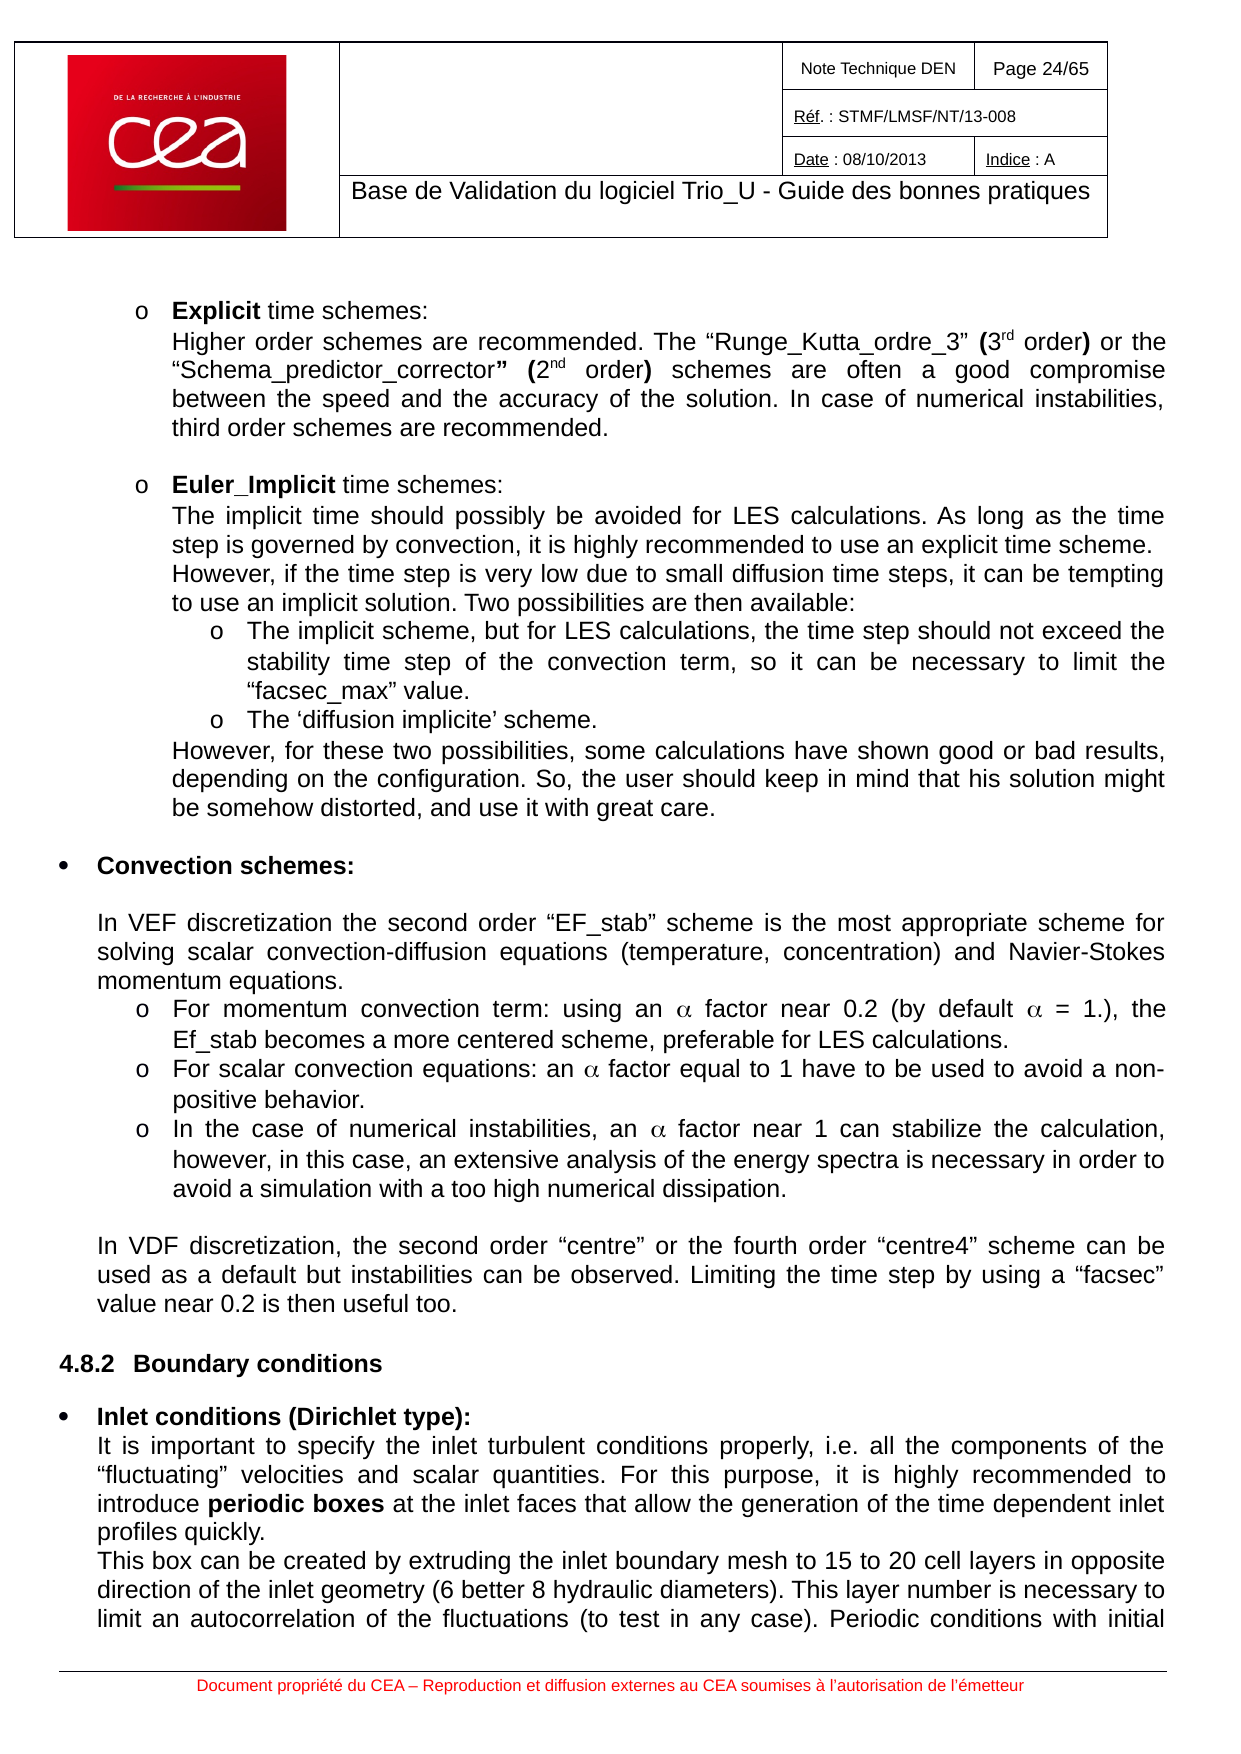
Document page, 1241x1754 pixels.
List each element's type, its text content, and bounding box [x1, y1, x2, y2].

list The ‘diffusion implicite’ scheme. [209, 705, 1167, 736]
text In VDF discretization, the second order “centre” or the fourth order “centre4” scheme can be used as a default but instabilities can be observed. Limiting the time step by using a “facsec” value near 0.2 is then useful too. [97, 1231, 1167, 1317]
list In the case of numerical instabilities, an  factor near 1 can stabilize the calculation, however, in this case, an extensive analysis of the energy spectra is necessary in order to avoid a simulation with a too high numerical dissipation. [135, 1114, 1167, 1202]
text The implicit time should possibly be avoided for LES calculations. As long as the time step is governed by convection, it is highly recommended to use an explicit time scheme. [172, 501, 1167, 559]
text Higher order schemes are recommended. The “Runge_Kutta_ordre_3” (3rd order) or the “Schema_predictor_corrector” (2nd order) schemes are often a good compromise between the speed and the accuracy of the solution. In case of numerical instabilities, third order schemes are recommended. [172, 327, 1167, 442]
list Euler_Implicit time schemes: [134, 470, 1167, 501]
list Inlet conditions (Dirichlet type): [59, 1402, 1167, 1431]
text This box can be created by extruding the inlet boundary mesh to 15 to 20 cell layers in opposite direction of the inlet geometry (6 better 8 hydraulic diameters). This layer number is necessary to limit an autocorrelation of the fluctuations (to test in any case). Periodic conditions with initial [97, 1546, 1167, 1632]
text However, if the time step is very low due to small diffusion time steps, it can be tempting to use an implicit solution. Two possibilities are then available: [172, 559, 1167, 616]
list Explicit time schemes: [134, 296, 1167, 327]
text However, for these two possibilities, some calculations have shown good or bad results, depending on the configuration. So, the user should keep in mind that his solution might be somehow distorted, and use it with great care. [172, 736, 1167, 822]
list The implicit scheme, but for LES calculations, the time step should not exceed the stability time step of the convection term, so it can be necessary to limit the “facsec_max” value. [209, 616, 1167, 705]
list Convection schemes: [59, 851, 1167, 879]
subtitle Boundary conditions [59, 1348, 1167, 1377]
picture [67, 55, 287, 231]
list For momentum convection term: using an  factor near 0.2 (by default  = 1.), the Ef_stab becomes a more centered scheme, preferable for LES calculations. [135, 994, 1167, 1054]
text It is important to specify the inlet turbulent conditions properly, i.e. all the components of the “fluctuating” velocities and scalar quantities. For this purpose, it is highly recommended to introduce periodic boxes at the inlet faces that allow the generation of the time dependent inlet profiles quickly. [97, 1431, 1167, 1546]
list For scalar convection equations: an  factor equal to 1 have to be used to avoid a non-positive behavior. [135, 1054, 1167, 1114]
text In VEF discretization the second order “EF_stab” scheme is the most appropriate scheme for solving scalar convection-diffusion equations (temperature, concentration) and Navier-Stokes momentum equations. [97, 908, 1167, 994]
